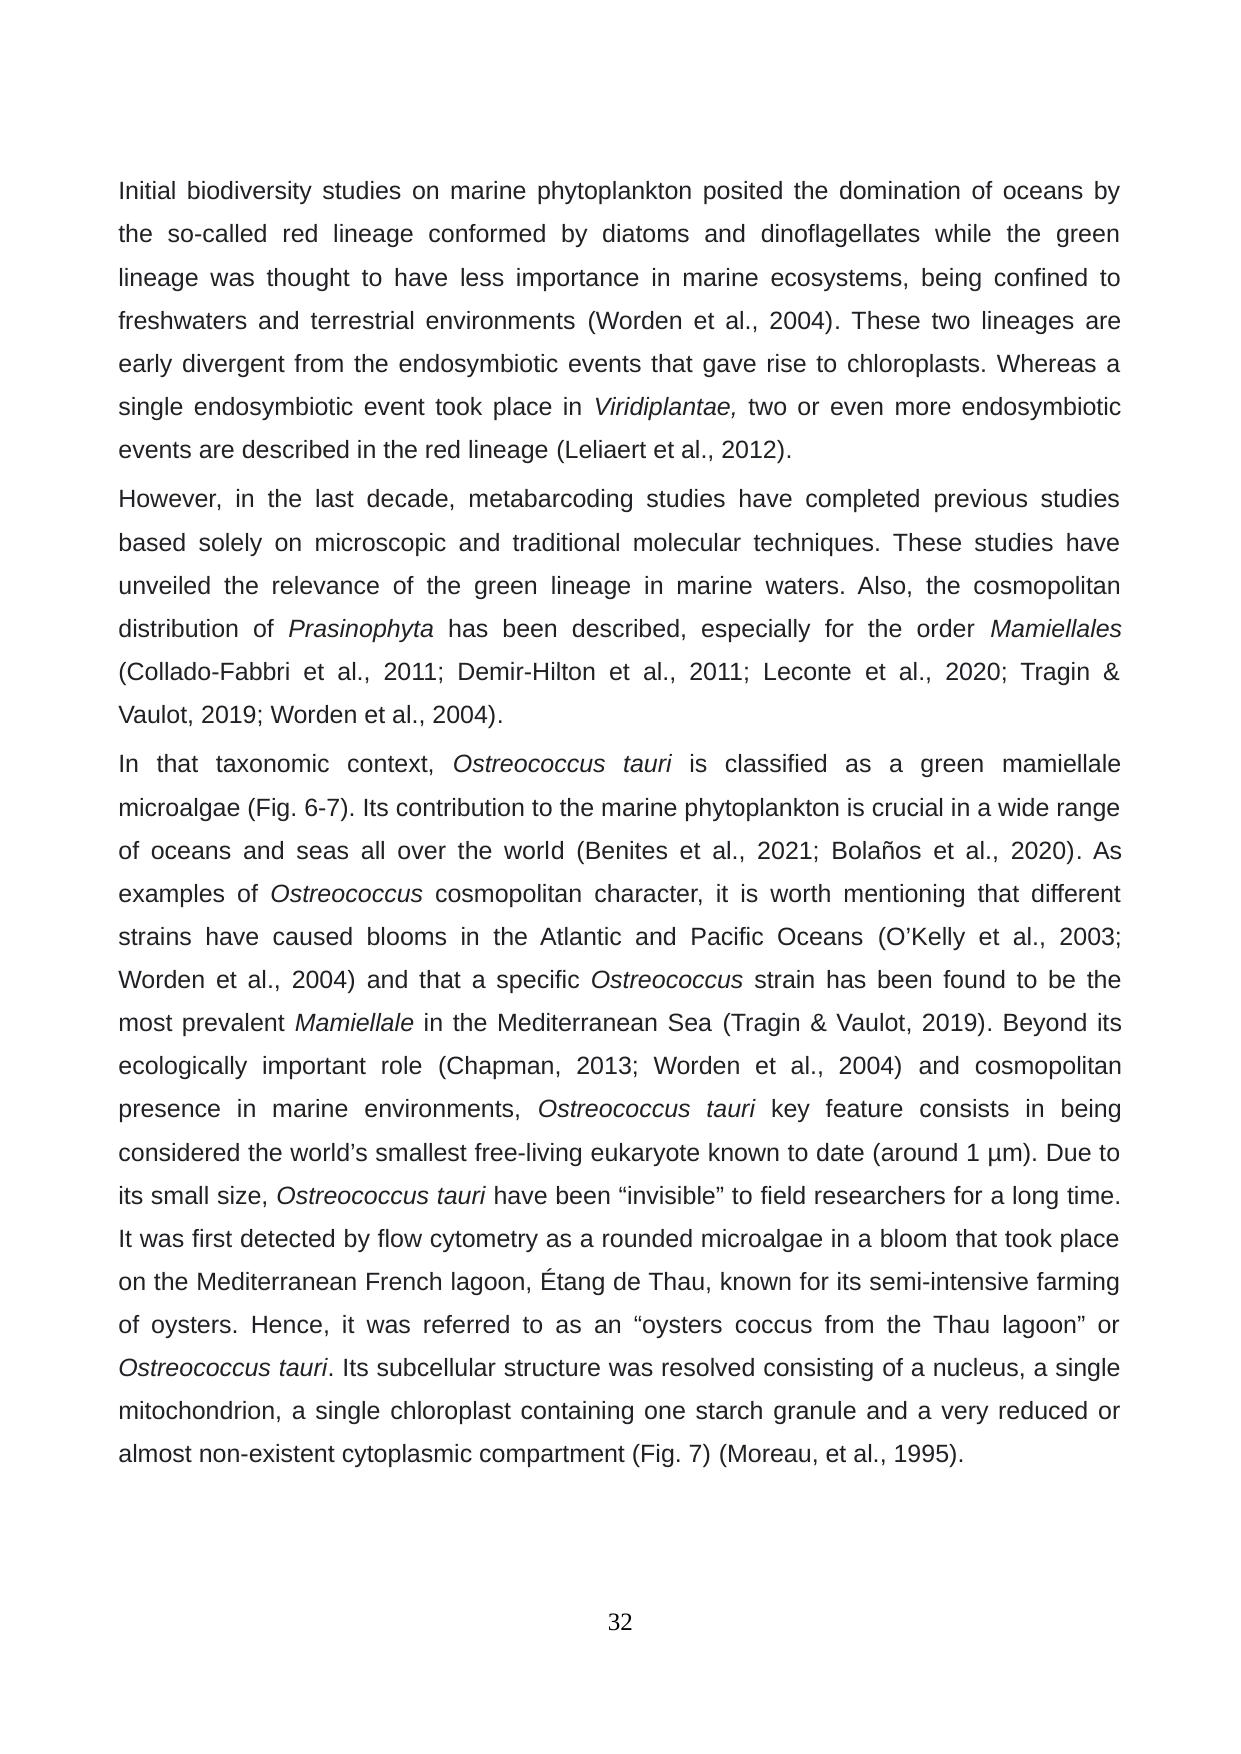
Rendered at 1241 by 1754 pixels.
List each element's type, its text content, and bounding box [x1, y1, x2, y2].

text Initial biodiversity studies on marine phytoplankton posited the domination of oceans by the so-called red lineage conformed by diatoms and dinoflagellates while the green lineage was thought to have less importance in marine ecosystems, being confined to freshwaters and terrestrial environments (Worden et al., 2004)⁠. These two lineages are early divergent from the endosymbiotic events that gave rise to chloroplasts. Whereas a single endosymbiotic event took place in Viridiplantae, two or even more endosymbiotic events are described in the red lineage (Leliaert et al., 2012)⁠. [118, 176, 1122, 464]
text In that taxonomic context, Ostreococcus tauri is classified as a green mamiellale microalgae (Fig. 6-7). Its contribution to the marine phytoplankton is crucial in a wide range of oceans and seas all over the world (Benites et al., 2021; Bolaños et al., 2020)⁠. As examples of Ostreococcus cosmopolitan character, it is worth mentioning that different strains have caused blooms in the Atlantic and Pacific Oceans (O’Kelly et al., 2003; Worden et al., 2004)⁠ and that a specific Ostreococcus strain has been found to be the most prevalent Mamiellale in the Mediterranean Sea (Tragin & Vaulot, 2019)⁠. Beyond its ecologically important role (Chapman, 2013; Worden et al., 2004)⁠ and cosmopolitan presence in marine environments, Ostreococcus tauri key feature consists in being considered the world’s smallest free-living eukaryote known to date (around 1 µm). Due to its small size, Ostreococcus tauri have been “invisible” to field researchers for a long time. It was first detected by flow cytometry as a rounded microalgae in a bloom that took place on the Mediterranean French lagoon, Étang de Thau, known for its semi-intensive farming of oysters. Hence, it was referred to as an “oysters coccus from the Thau lagoon” or Ostreococcus tauri. Its subcellular structure was resolved consisting of a nucleus, a single mitochondrion, a single chloroplast containing one starch granule and a very reduced or almost non-existent cytoplasmic compartment (Fig. 7) (Moreau, et al., 1995)⁠. [118, 749, 1122, 1468]
text However, in the last decade, metabarcoding studies have completed previous studies based solely on microscopic and traditional molecular techniques. These studies have unveiled the relevance of the green lineage in marine waters. Also, the cosmopolitan distribution of Prasinophyta has been described, especially for the order Mamiellales (Collado-Fabbri et al., 2011; Demir-Hilton et al., 2011; Leconte et al., 2020; Tragin & Vaulot, 2019; Worden et al., 2004)⁠⁠. [118, 484, 1122, 729]
